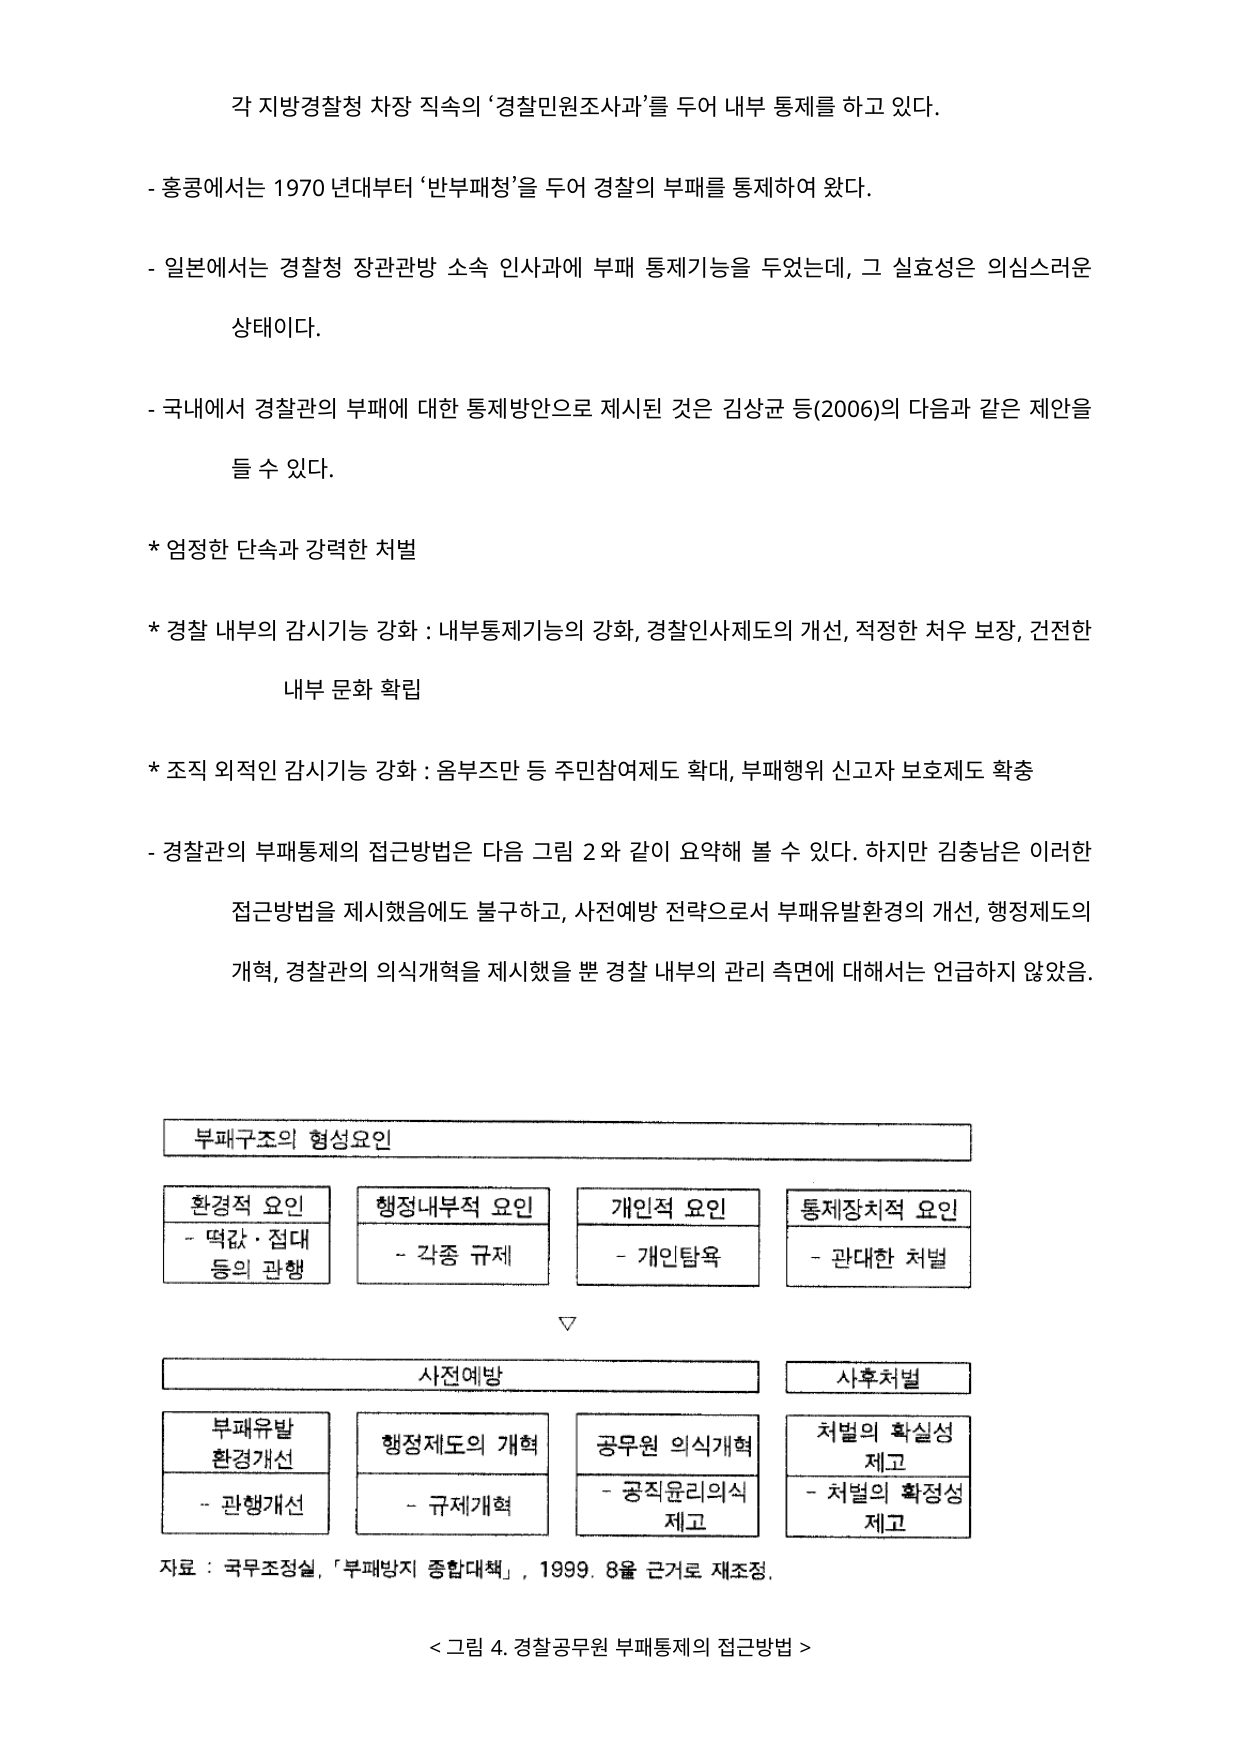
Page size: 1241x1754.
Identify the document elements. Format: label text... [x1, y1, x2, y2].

text < 그림 4. 경찰공무원 부패통제의 접근방법 > [148, 1631, 1093, 1661]
text * 조직 외적인 감시기능 강화 : 옴부즈만 등 주민참여제도 확대, 부패행위 신고자 보호제도 확충 [148, 753, 1093, 786]
text - 국내에서 경찰관의 부패에 대한 통제방안으로 제시된 것은 김상균 등(2006)의 다음과 같은 제안을 들 수 있다. [148, 391, 1093, 484]
text * 엄정한 단속과 강력한 처벌 [148, 532, 1093, 565]
text * 경찰 내부의 감시기능 강화 : 내부통제기능의 강화, 경찰인사제도의 개선, 적정한 처우 보장, 건전한 내부 문화 확립 [148, 612, 1093, 706]
text - 일본에서는 경찰청 장관관방 소속 인사과에 부패 통제기능을 두었는데, 그 실효성은 의심스러운 상태이다. [148, 250, 1093, 343]
text - 홍콩에서는 1970년대부터 ‘반부패청’을 두어 경찰의 부패를 통제하여 왔다. [148, 169, 1093, 203]
text - 경찰관의 부패통제의 접근방법은 다음 그림 2와 같이 요약해 볼 수 있다. 하지만 김충남은 이러한 접근방법을 제시했음에도 불구하고, 사전예방 전략으로서 부패유발환경의 개선, 행정제도의 개혁, 경찰관의 의식개혁을 제시했을 뿐 경찰 내부의 관리 측면에 대해서는 언급하지 않았음. [148, 834, 1093, 987]
text 각 지방경찰청 차장 직속의 ‘경찰민원조사과’를 두어 내부 통제를 하고 있다. [148, 88, 1093, 122]
